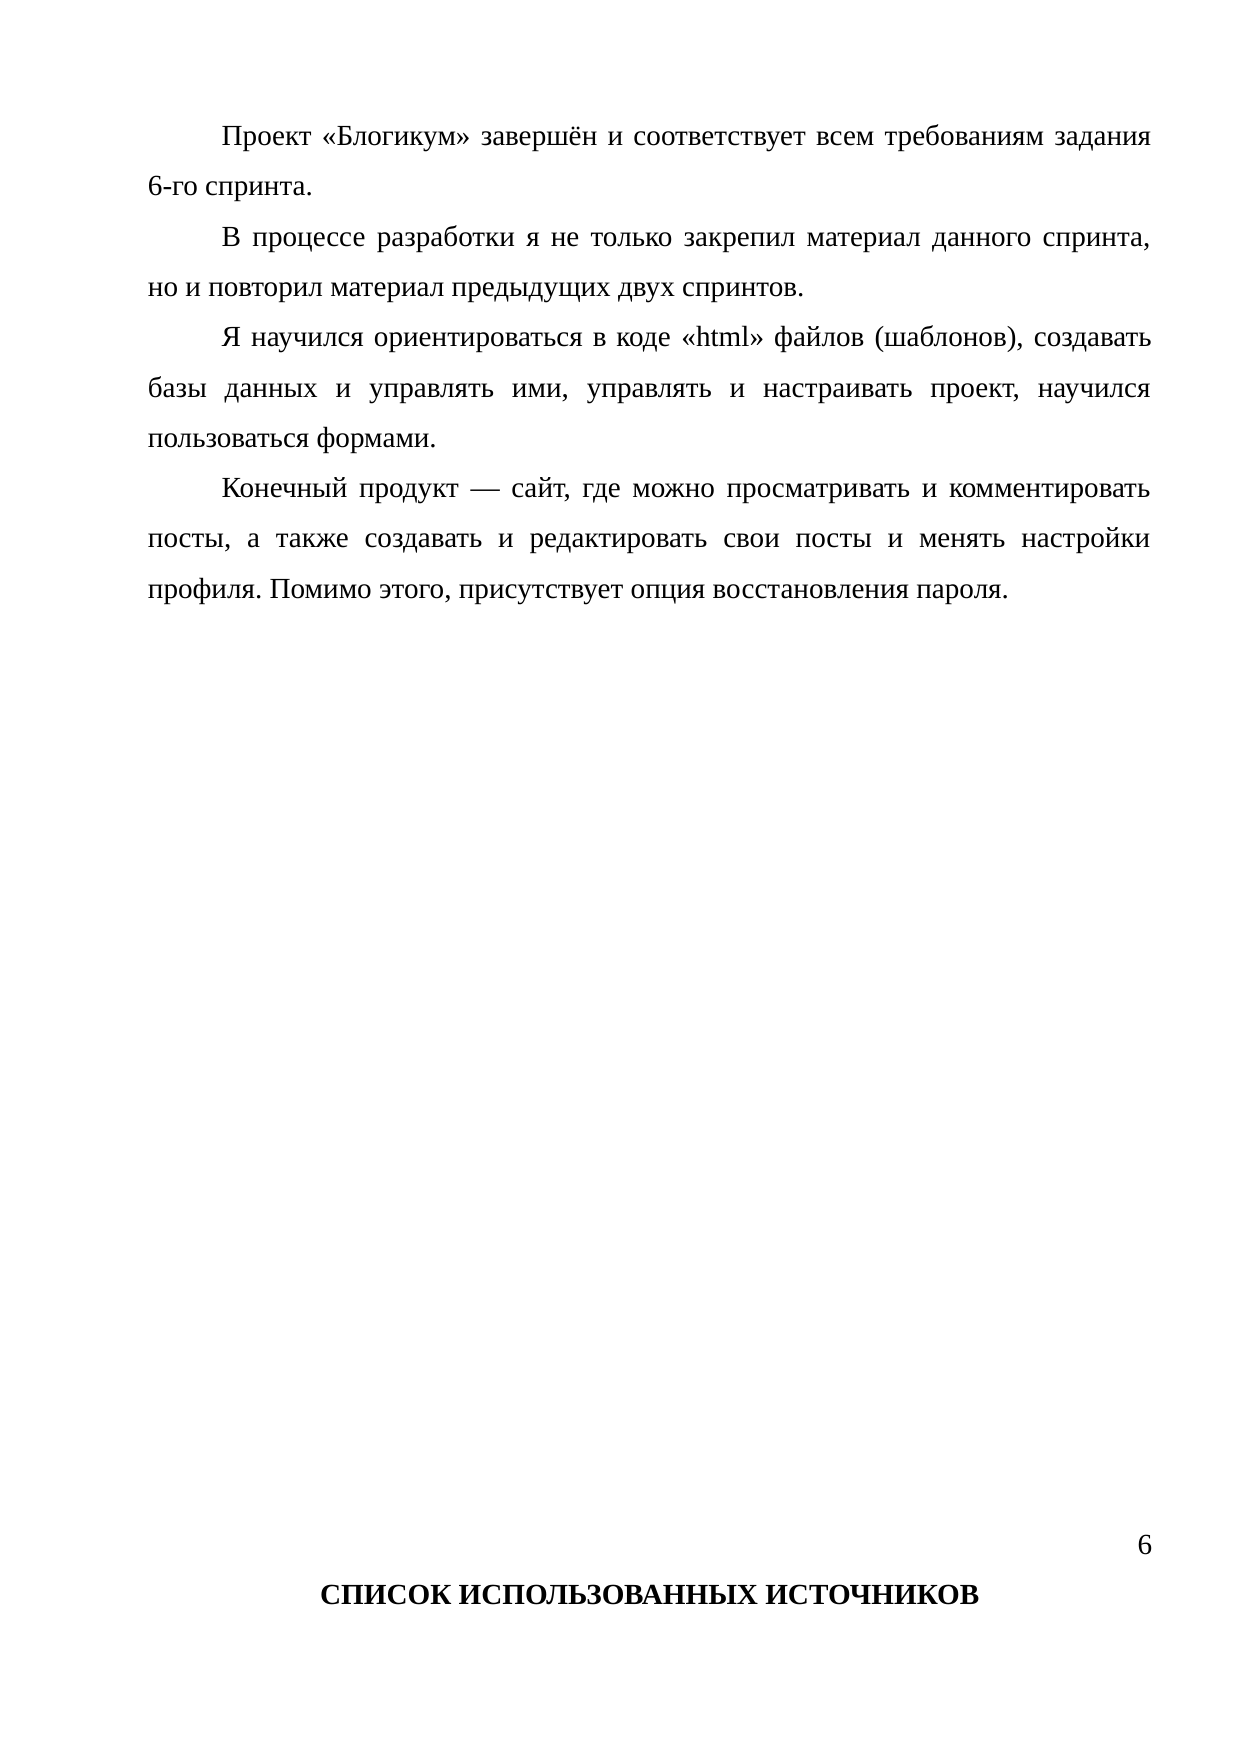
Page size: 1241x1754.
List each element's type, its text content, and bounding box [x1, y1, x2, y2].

text Я научился ориентироваться в коде «html» файлов (шаблонов), создавать базы данных и управлять ими, управлять и настраивать проект, научился пользоваться формами. [148, 319, 1152, 453]
text СПИСОК ИСПОЛЬЗОВАННЫХ ИСТОЧНИКОВ [148, 1577, 1152, 1611]
text Проект «Блогикум» завершён и соответствует всем требованиям задания 6-го спринта. [148, 118, 1152, 202]
text В процессе разработки я не только закрепил материал данного спринта, но и повторил материал предыдущих двух спринтов. [148, 219, 1152, 303]
text 6 [148, 1527, 1152, 1560]
text Конечный продукт — сайт, где можно просматривать и комментировать посты, а также создавать и редактировать свои посты и менять настройки профиля. Помимо этого, присутствует опция восстановления пароля. [148, 470, 1152, 604]
